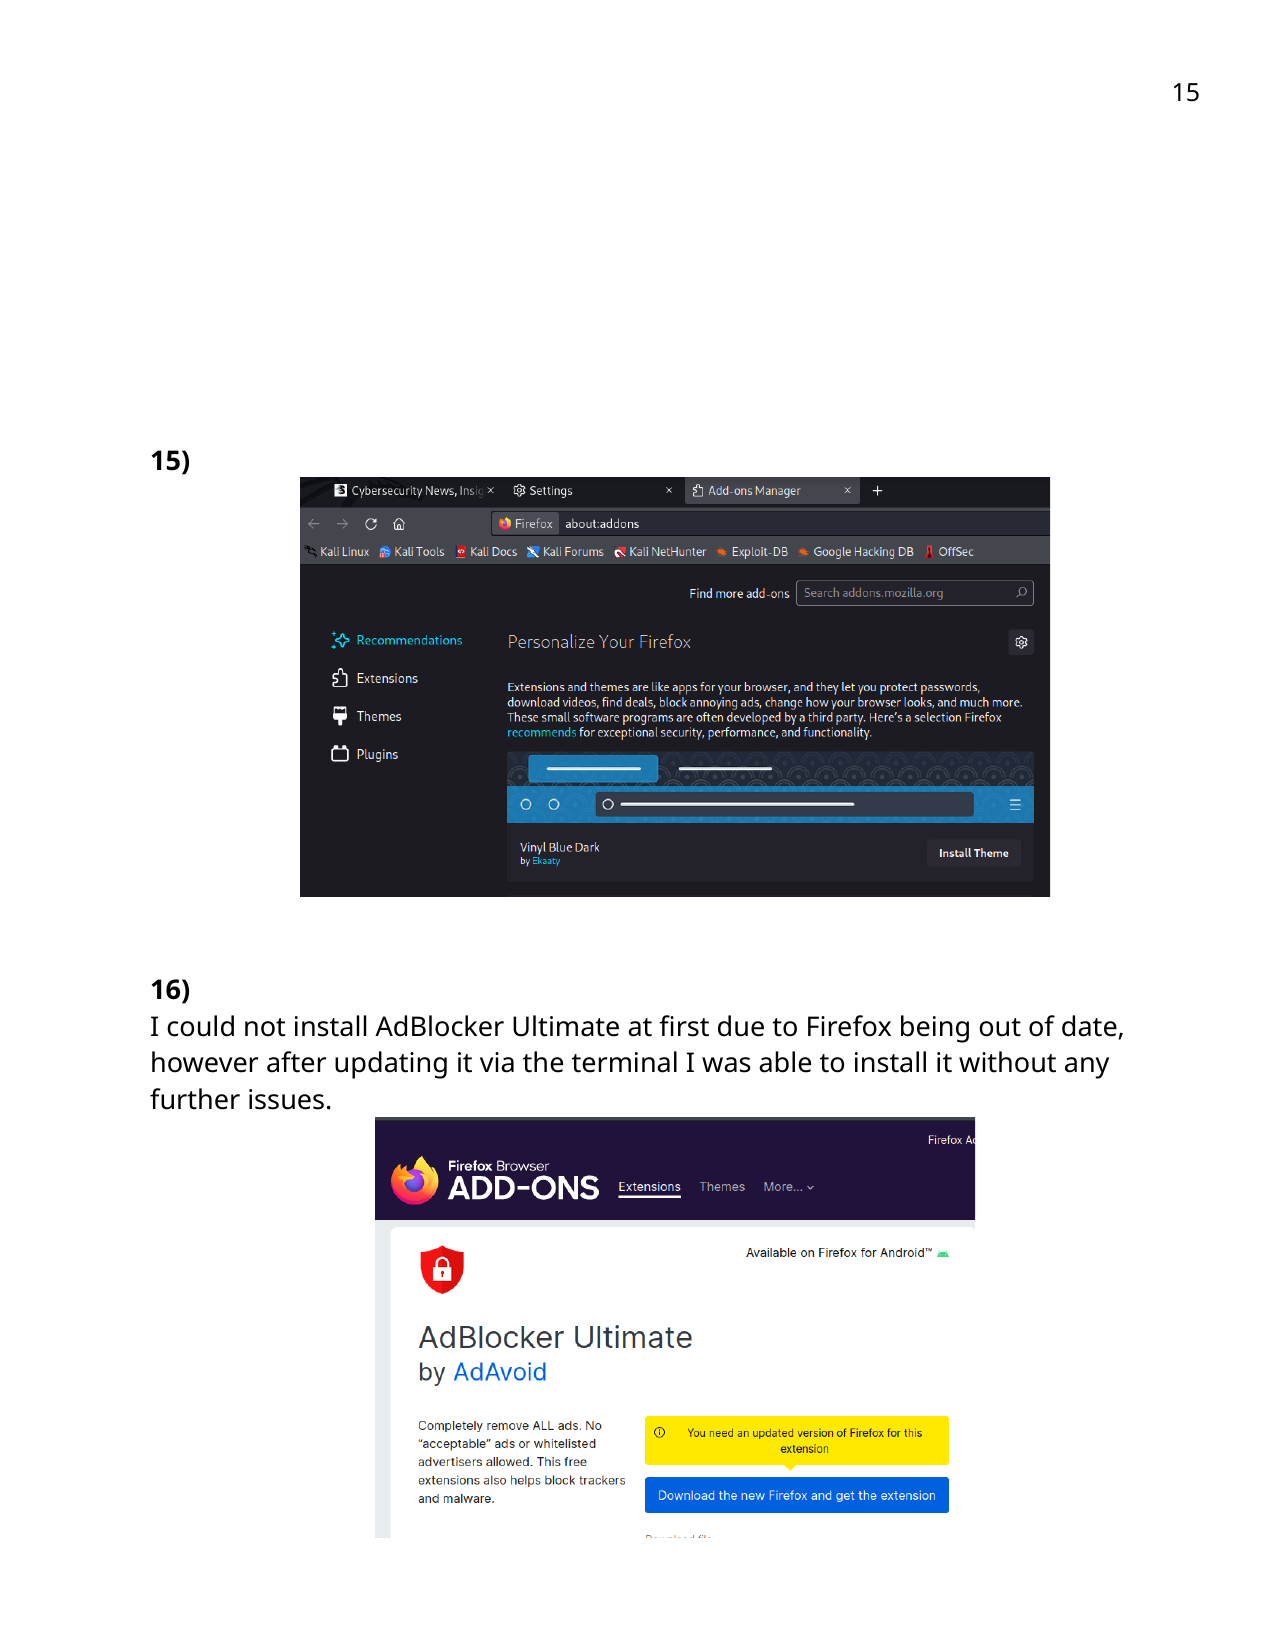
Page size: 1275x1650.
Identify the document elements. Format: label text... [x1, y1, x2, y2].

picture [300, 477, 1050, 897]
text 15) [150, 441, 1200, 478]
text 16) [150, 970, 1200, 1007]
picture [375, 1117, 976, 1538]
text I could not install AdBlocker Ultimate at first due to Firefox being out of date, however after updating it via the terminal I was able to install it without any further issues. [150, 1007, 1200, 1118]
